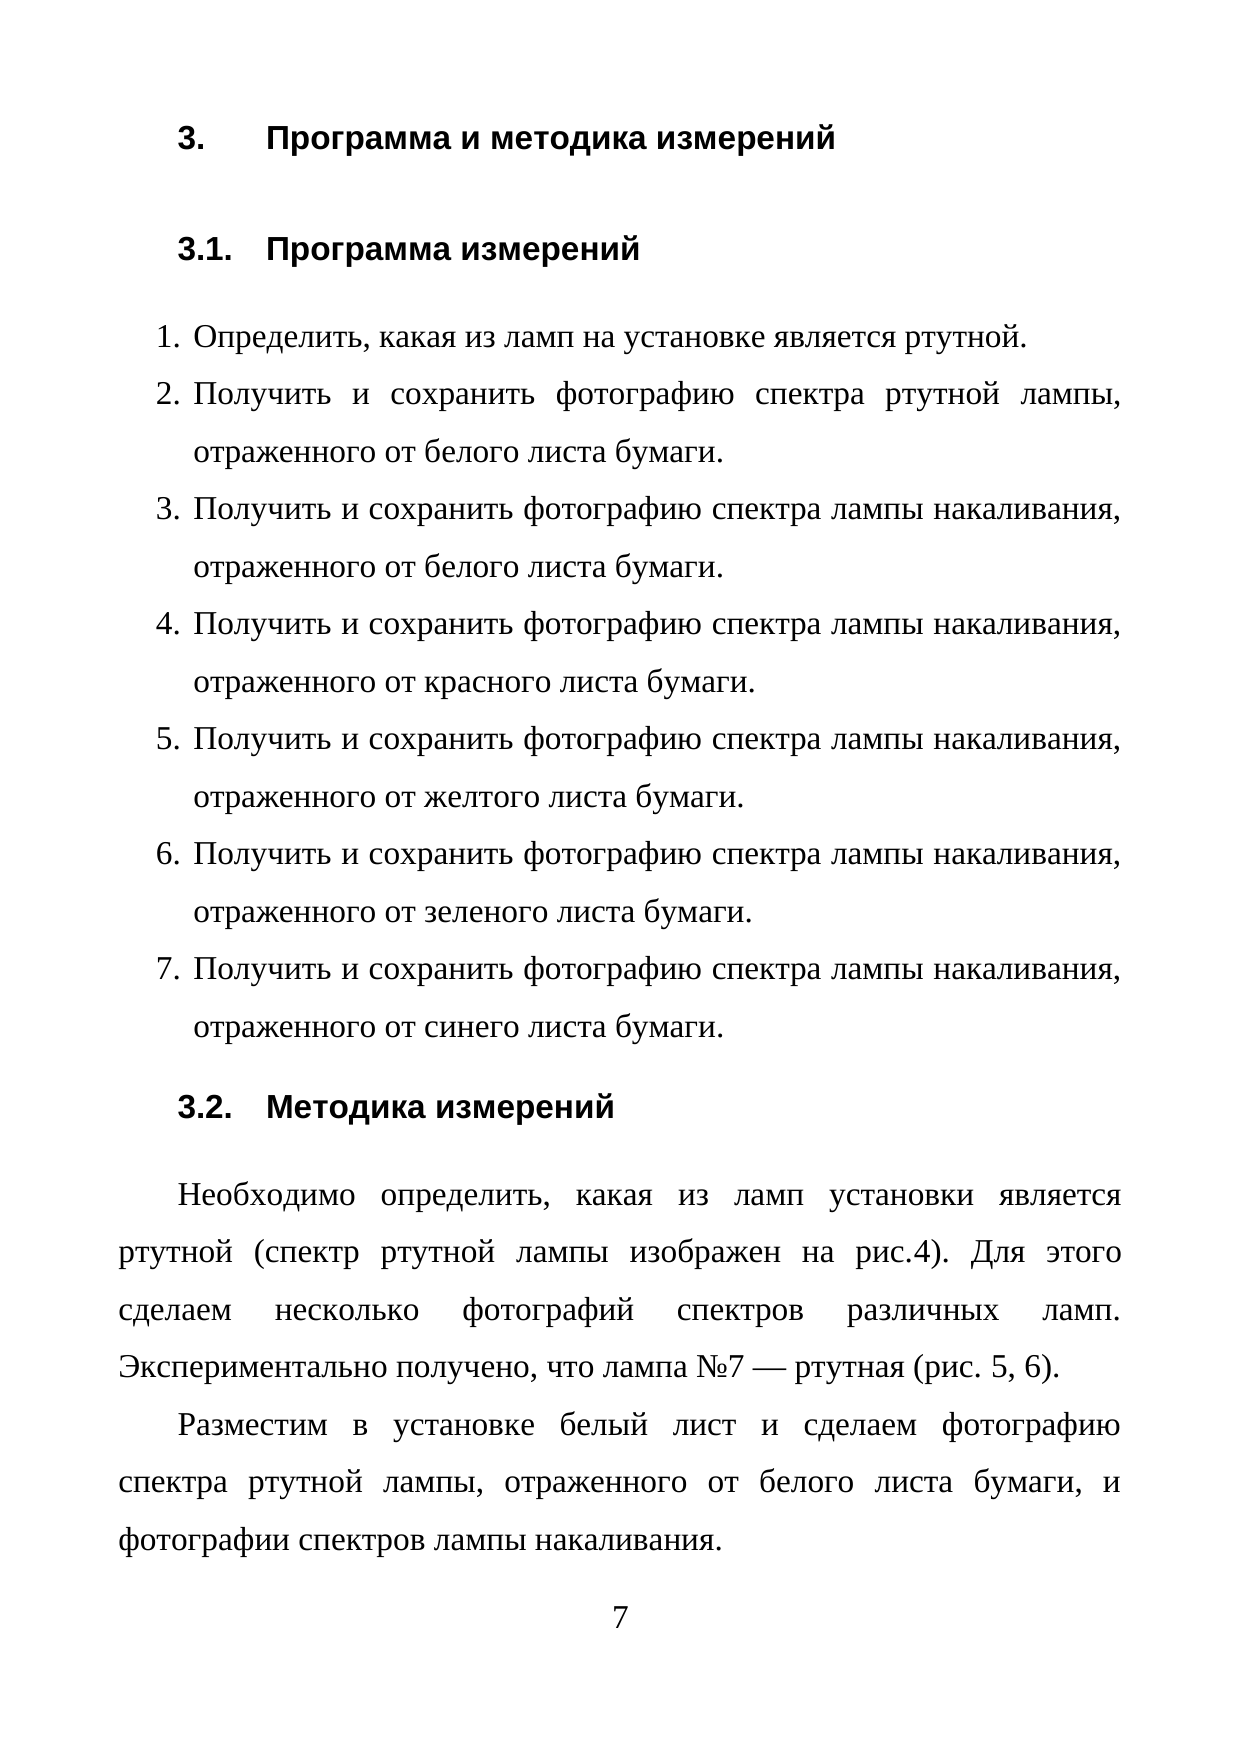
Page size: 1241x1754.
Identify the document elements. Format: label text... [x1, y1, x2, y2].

text Разместим в установке белый лист и сделаем фотографию спектра ртутной лампы, отраженного от белого листа бумаги, и фотографии спектров лампы накаливания. [118, 1404, 1122, 1557]
subtitle Программа и методика измерений [118, 118, 1122, 157]
list Получить и сохранить фотографию спектра лампы накаливания, отраженного от синего листа бумаги. [156, 948, 1122, 1044]
text Необходимо определить, какая из ламп установки является ртутной (спектр ртутной лампы изображен на рис.4). Для этого сделаем несколько фотографий спектров различных ламп. Экспериментально получено, что лампа №7 — ртутная (рис. 5, 6). [118, 1174, 1122, 1385]
list Получить и сохранить фотографию спектра лампы накаливания, отраженного от белого листа бумаги. [156, 488, 1122, 584]
list Определить, какая из ламп на установке является ртутной. [156, 316, 1122, 354]
subtitle Методика измерений [118, 1087, 1122, 1126]
list Получить и сохранить фотографию спектра лампы накаливания, отраженного от зеленого листа бумаги. [156, 833, 1122, 929]
list Получить и сохранить фотографию спектра лампы накаливания, отраженного от желтого листа бумаги. [156, 718, 1122, 814]
list Получить и сохранить фотографию спектра ртутной лампы, отраженного от белого листа бумаги. [156, 373, 1122, 469]
subtitle Программа измерений [118, 229, 1122, 267]
list Получить и сохранить фотографию спектра лампы накаливания, отраженного от красного листа бумаги. [156, 603, 1122, 699]
